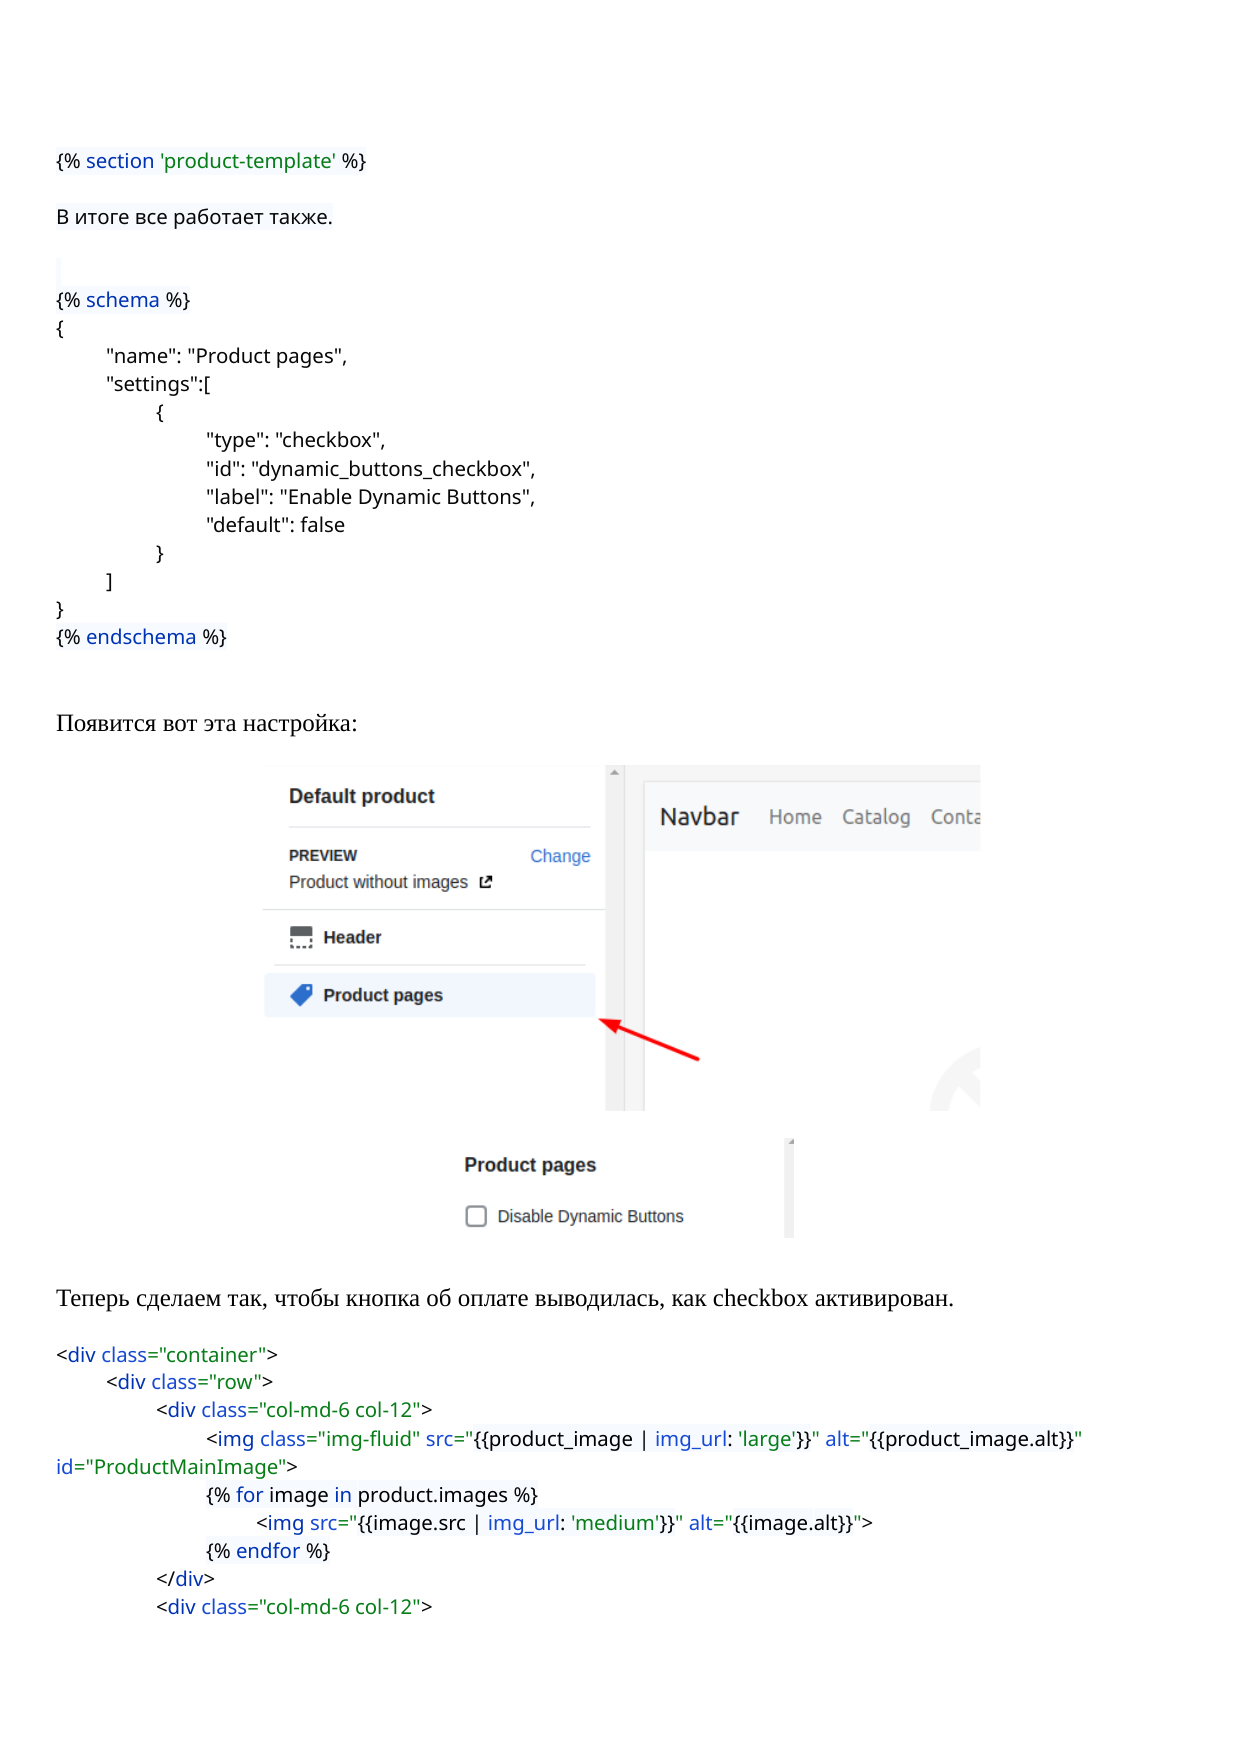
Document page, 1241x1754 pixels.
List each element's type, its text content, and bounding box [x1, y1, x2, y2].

text {% for image in product.images %} [56, 1480, 1187, 1508]
text Теперь сделаем так, чтобы кнопка об оплате выводилась, как checkbox активирован. [56, 1283, 1187, 1311]
text { [56, 398, 1187, 426]
text "id": "dynamic_buttons_checkbox", [56, 454, 1187, 482]
text В итоге все работает также. [56, 202, 1187, 230]
text {% endfor %} [56, 1536, 1187, 1564]
picture [262, 765, 981, 1111]
picture [449, 1138, 794, 1238]
text <img class="img-fluid" src="{{product_image | img_url: 'large'}}" alt="{{product_image.alt}}" id="ProductMainImage"> [56, 1424, 1187, 1480]
text "default": false [56, 510, 1187, 538]
text <div class="col-md-6 col-12"> [56, 1396, 1187, 1424]
text ] [56, 567, 1187, 595]
text <img src="{{image.src | img_url: 'medium'}}" alt="{{image.alt}}"> [56, 1508, 1187, 1536]
text {% schema %} [56, 286, 1187, 314]
text { [56, 314, 1187, 342]
text "type": "checkbox", [56, 426, 1187, 454]
text } [56, 595, 1187, 622]
text "settings":[ [56, 370, 1187, 398]
text </div> [56, 1564, 1187, 1593]
text <div class="col-md-6 col-12"> [56, 1593, 1187, 1621]
text {% section 'product-template' %} [56, 147, 1187, 175]
text "label": "Enable Dynamic Buttons", [56, 482, 1187, 510]
text "name": "Product pages", [56, 342, 1187, 370]
text {% endschema %} [56, 622, 1187, 650]
text Появится вот эта настройка: [56, 708, 1187, 736]
text <div class="container"> [56, 1340, 1187, 1368]
text <div class="row"> [56, 1368, 1187, 1396]
text } [56, 538, 1187, 567]
